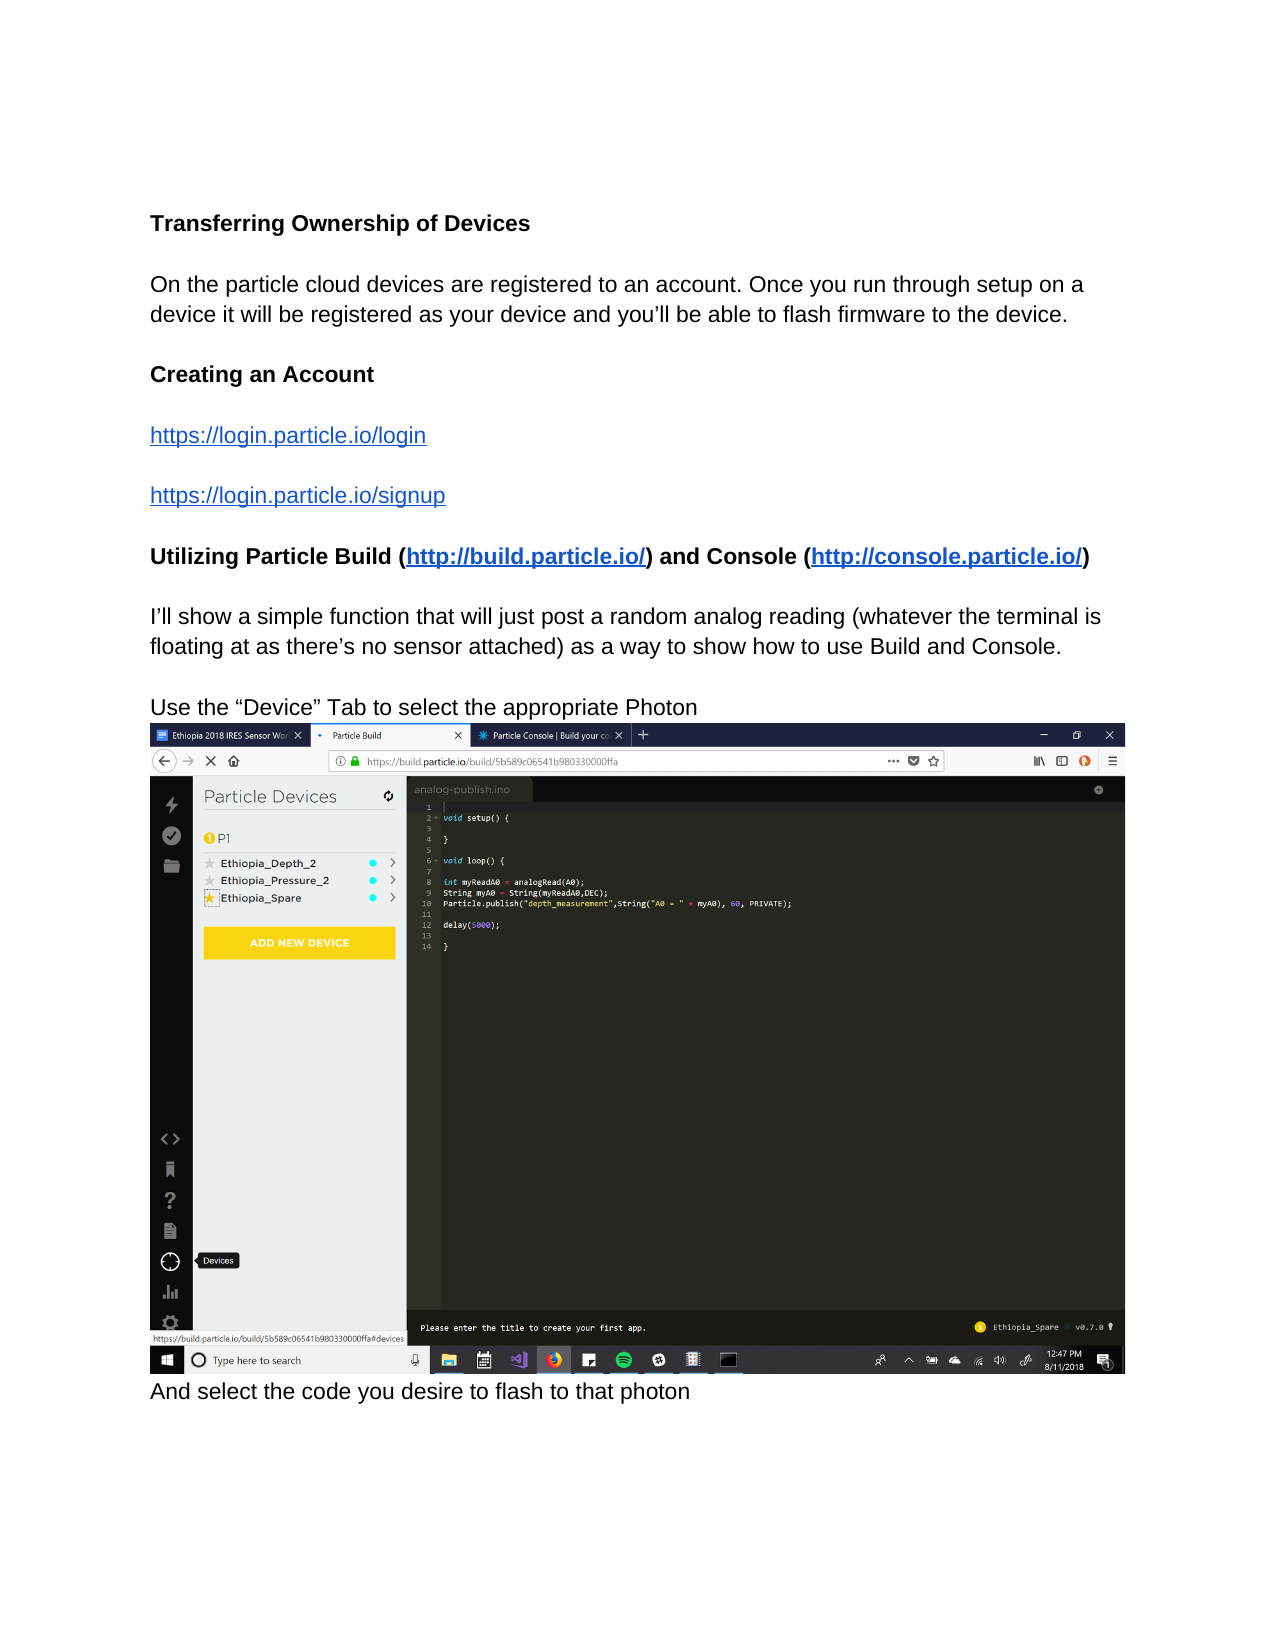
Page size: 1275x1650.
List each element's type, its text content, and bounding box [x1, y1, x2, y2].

text Transferring Ownership of Devices [150, 210, 1125, 237]
text https://login.particle.io/login [150, 422, 1125, 448]
text Creating an Account [150, 361, 1125, 388]
text And select the code you desire to flash to that photon [150, 1378, 1125, 1404]
text On the particle cloud devices are registered to an account. Once you run through setup on a device it will be registered as your device and you’ll be able to flash firmware to the device. [150, 271, 1125, 327]
text https://login.particle.io/signup [150, 482, 1125, 509]
text Use the “Device” Tab to select the appropriate Photon [150, 694, 1125, 720]
picture [150, 723, 1125, 1374]
text I’ll show a simple function that will just post a random analog reading (whatever the terminal is floating at as there’s no sensor attached) as a way to show how to use Build and Console. [150, 603, 1125, 660]
text Utilizing Particle Build (http://build.particle.io/) and Console (http://console.particle.io/) [150, 543, 1125, 569]
